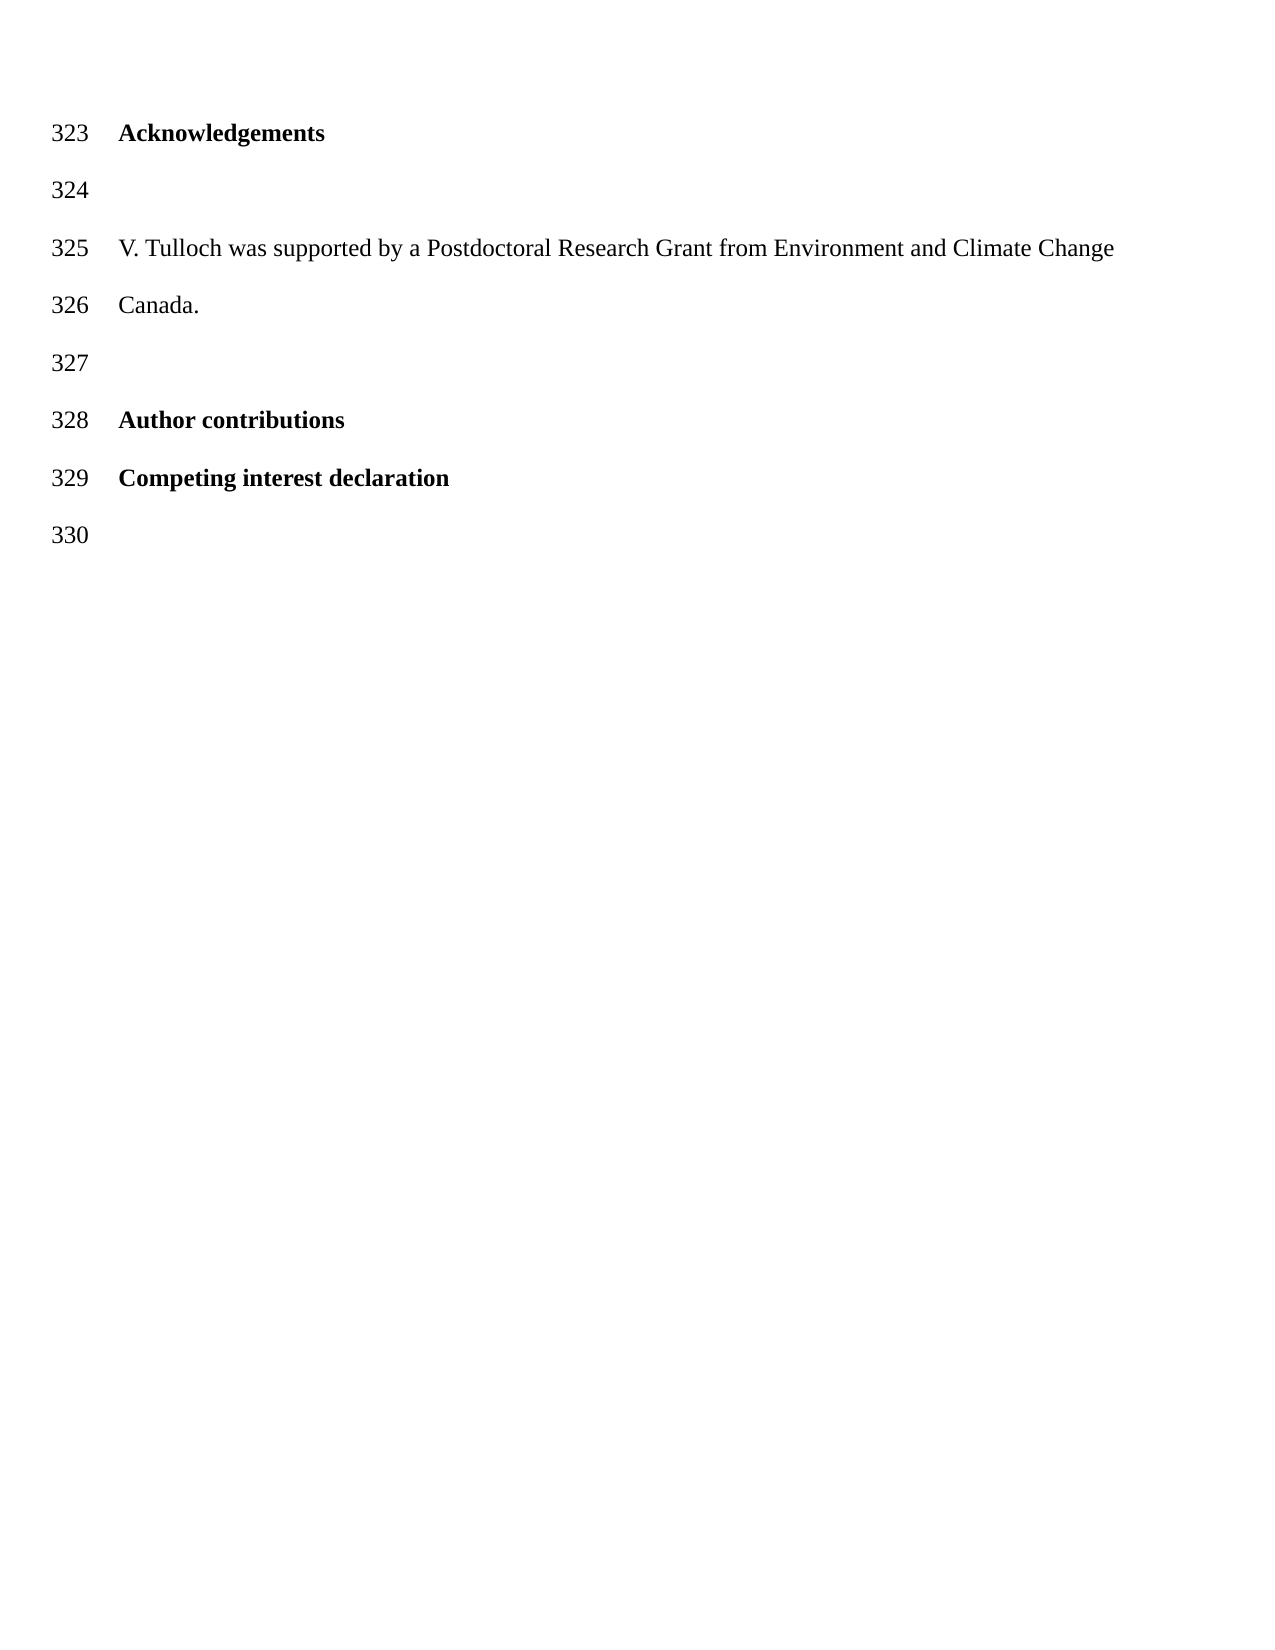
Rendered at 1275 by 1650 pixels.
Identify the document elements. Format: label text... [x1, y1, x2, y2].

text V. Tulloch was supported by a Postdoctoral Research Grant from Environment and Climate Change Canada. [118, 233, 1157, 319]
text Competing interest declaration [118, 463, 1157, 492]
text Acknowledgements [118, 118, 1157, 147]
text Author contributions [118, 406, 1157, 434]
